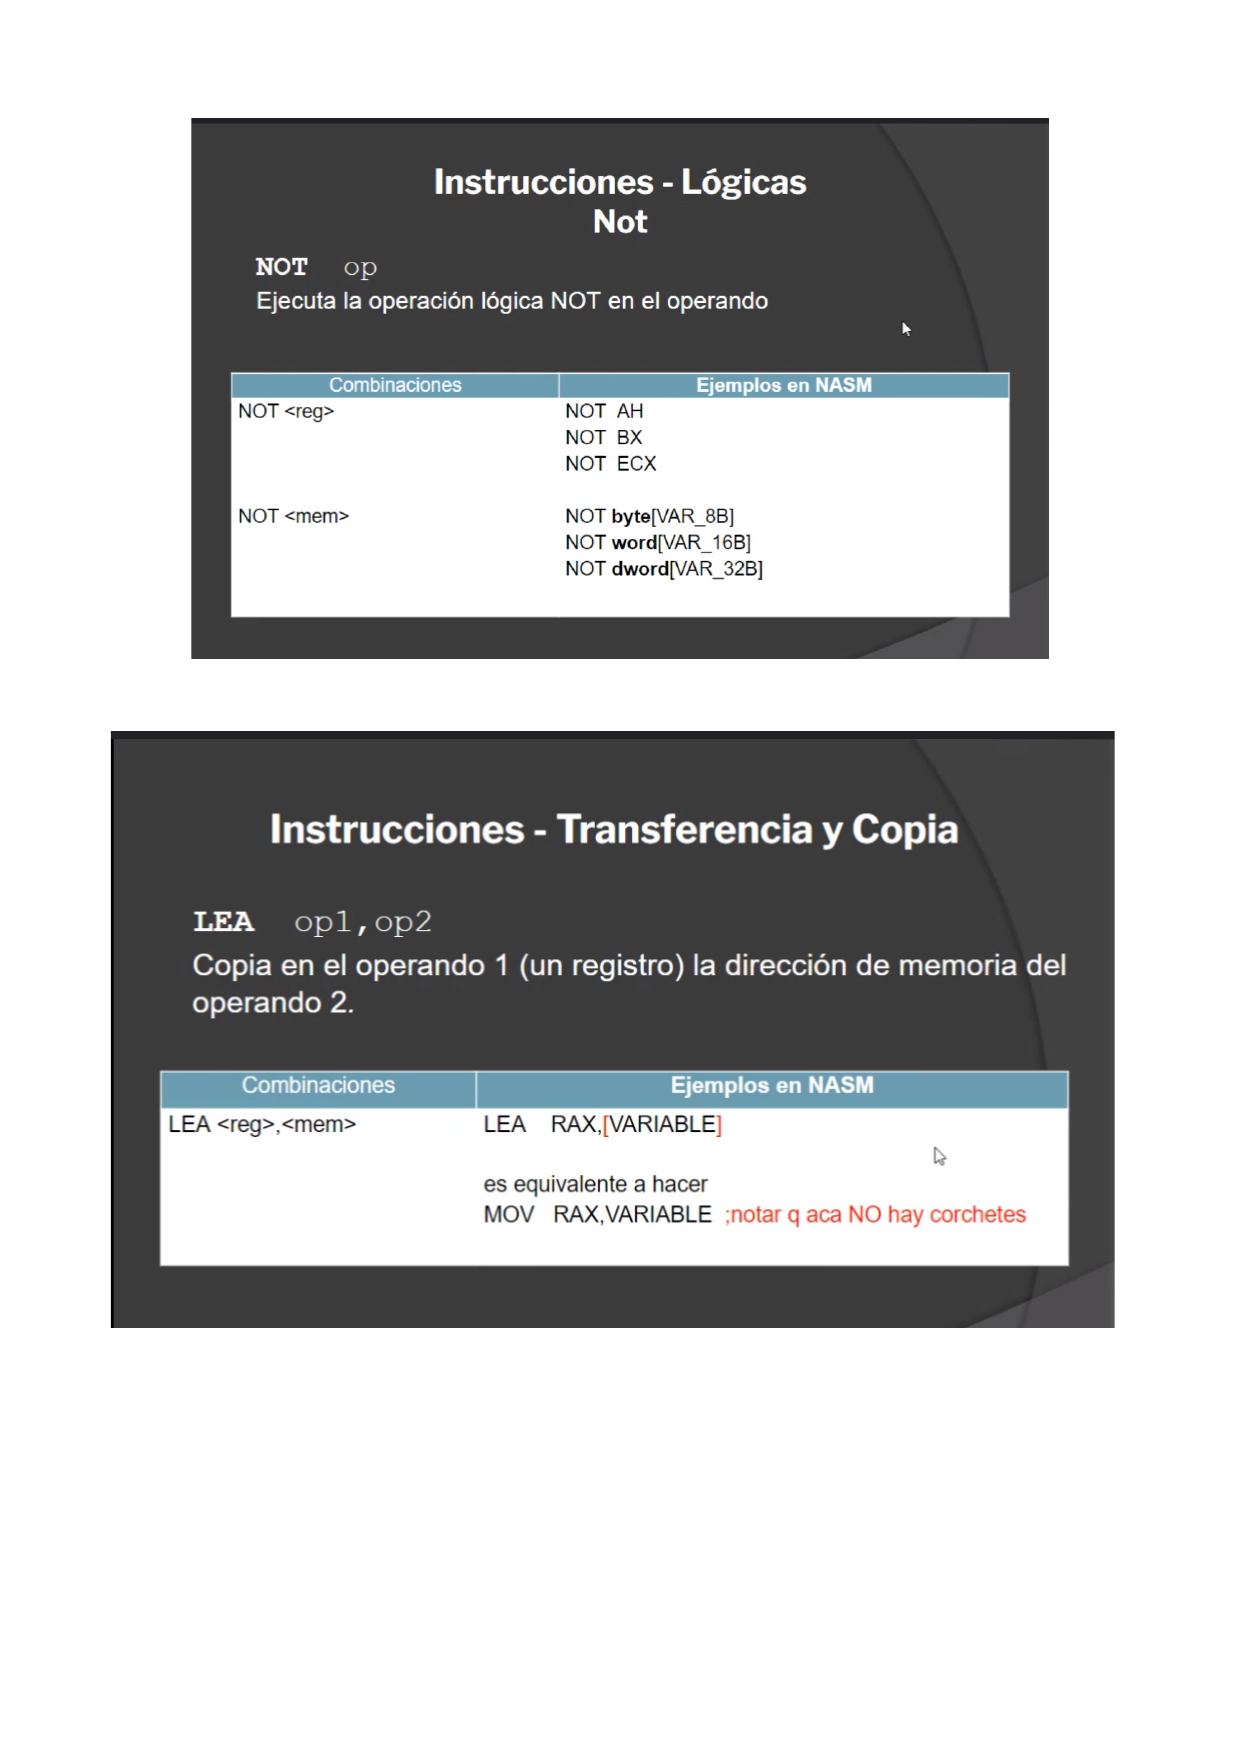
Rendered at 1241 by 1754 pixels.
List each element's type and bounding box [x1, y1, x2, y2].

picture [191, 118, 1049, 659]
picture [110, 731, 1115, 1328]
